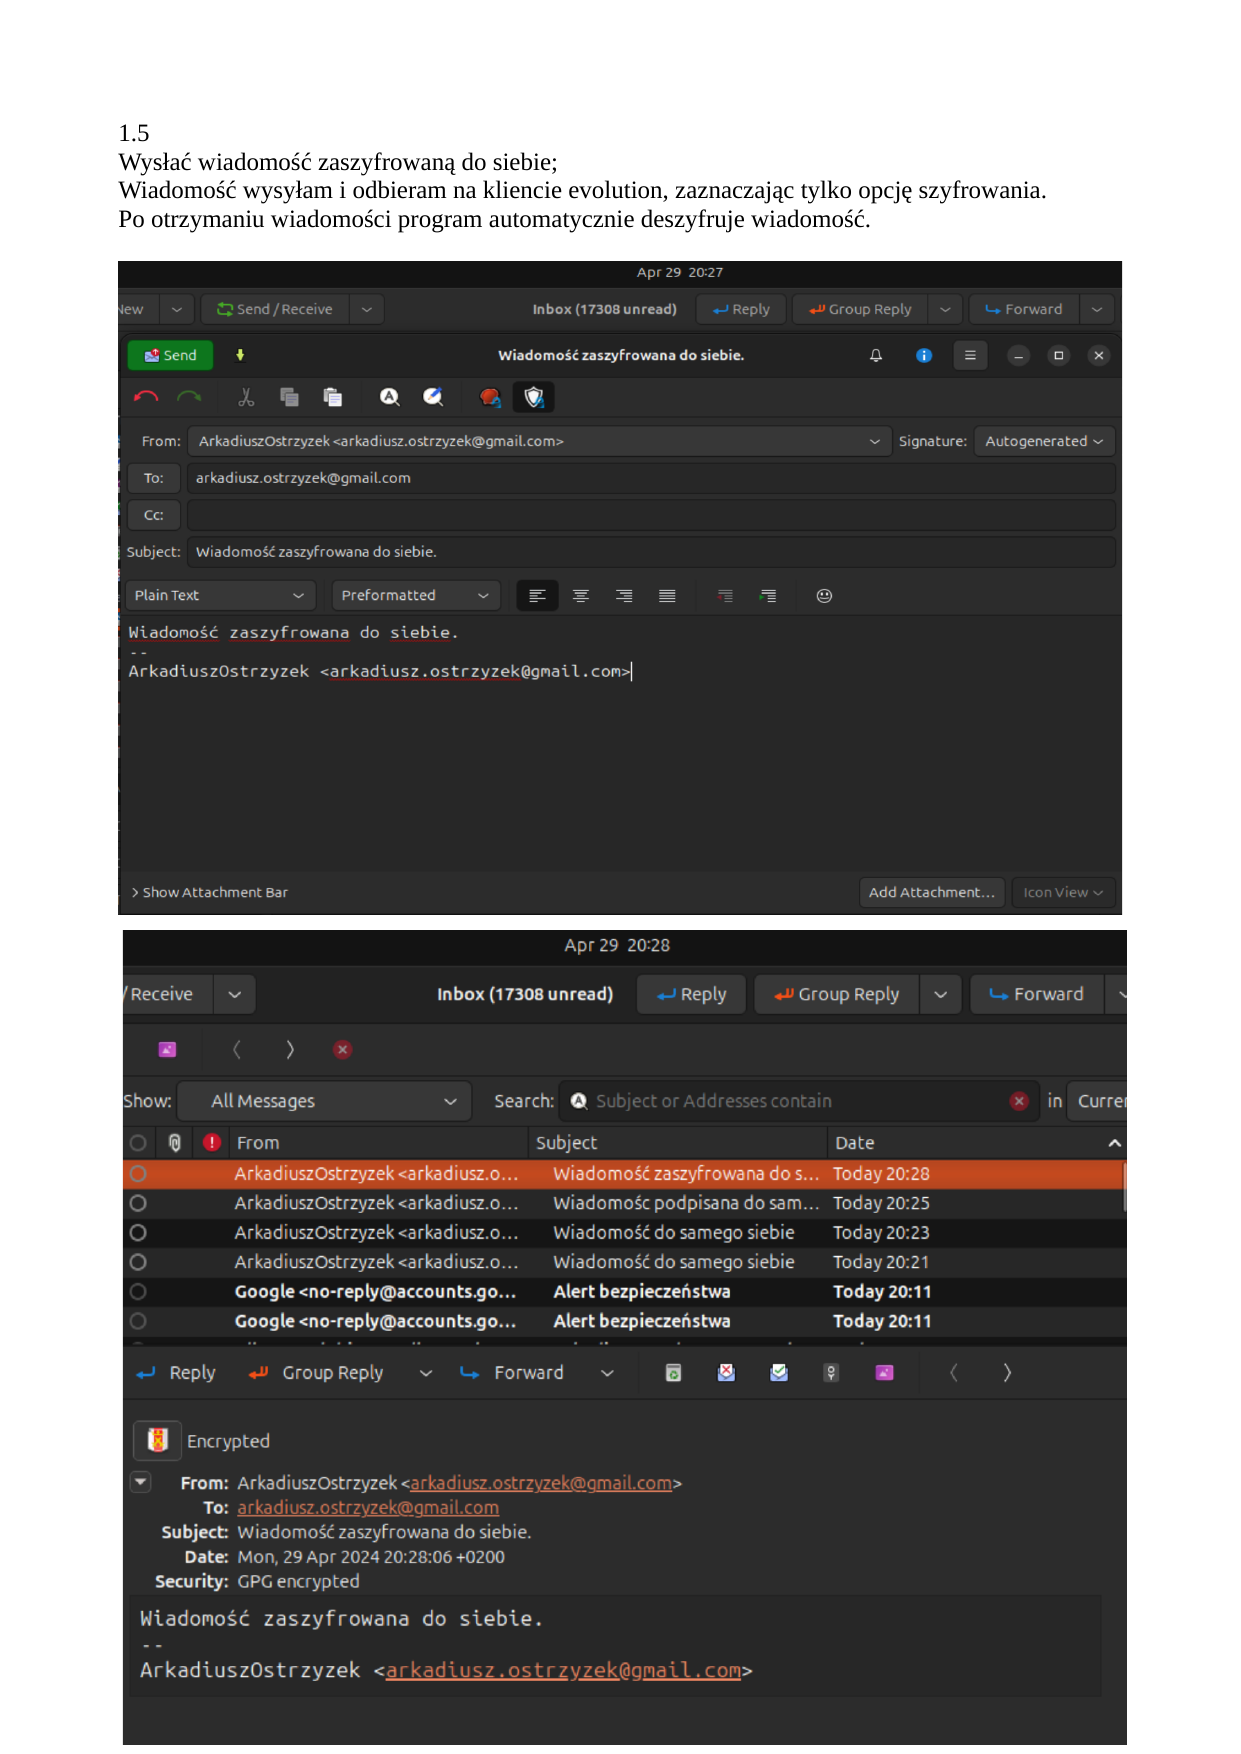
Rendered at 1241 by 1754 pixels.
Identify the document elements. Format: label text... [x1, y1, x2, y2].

text Wysłać wiadomość zaszyfrowaną do siebie; [118, 147, 1122, 176]
picture [118, 261, 1123, 915]
text Po otrzymaniu wiadomości program automatycznie deszyfruje wiadomość. [118, 204, 1122, 233]
text 1.5 [118, 118, 1122, 147]
picture [122, 930, 1127, 1745]
text Wiadomość wysyłam i odbieram na kliencie evolution, zaznaczając tylko opcję szyfrowania. [118, 176, 1122, 204]
